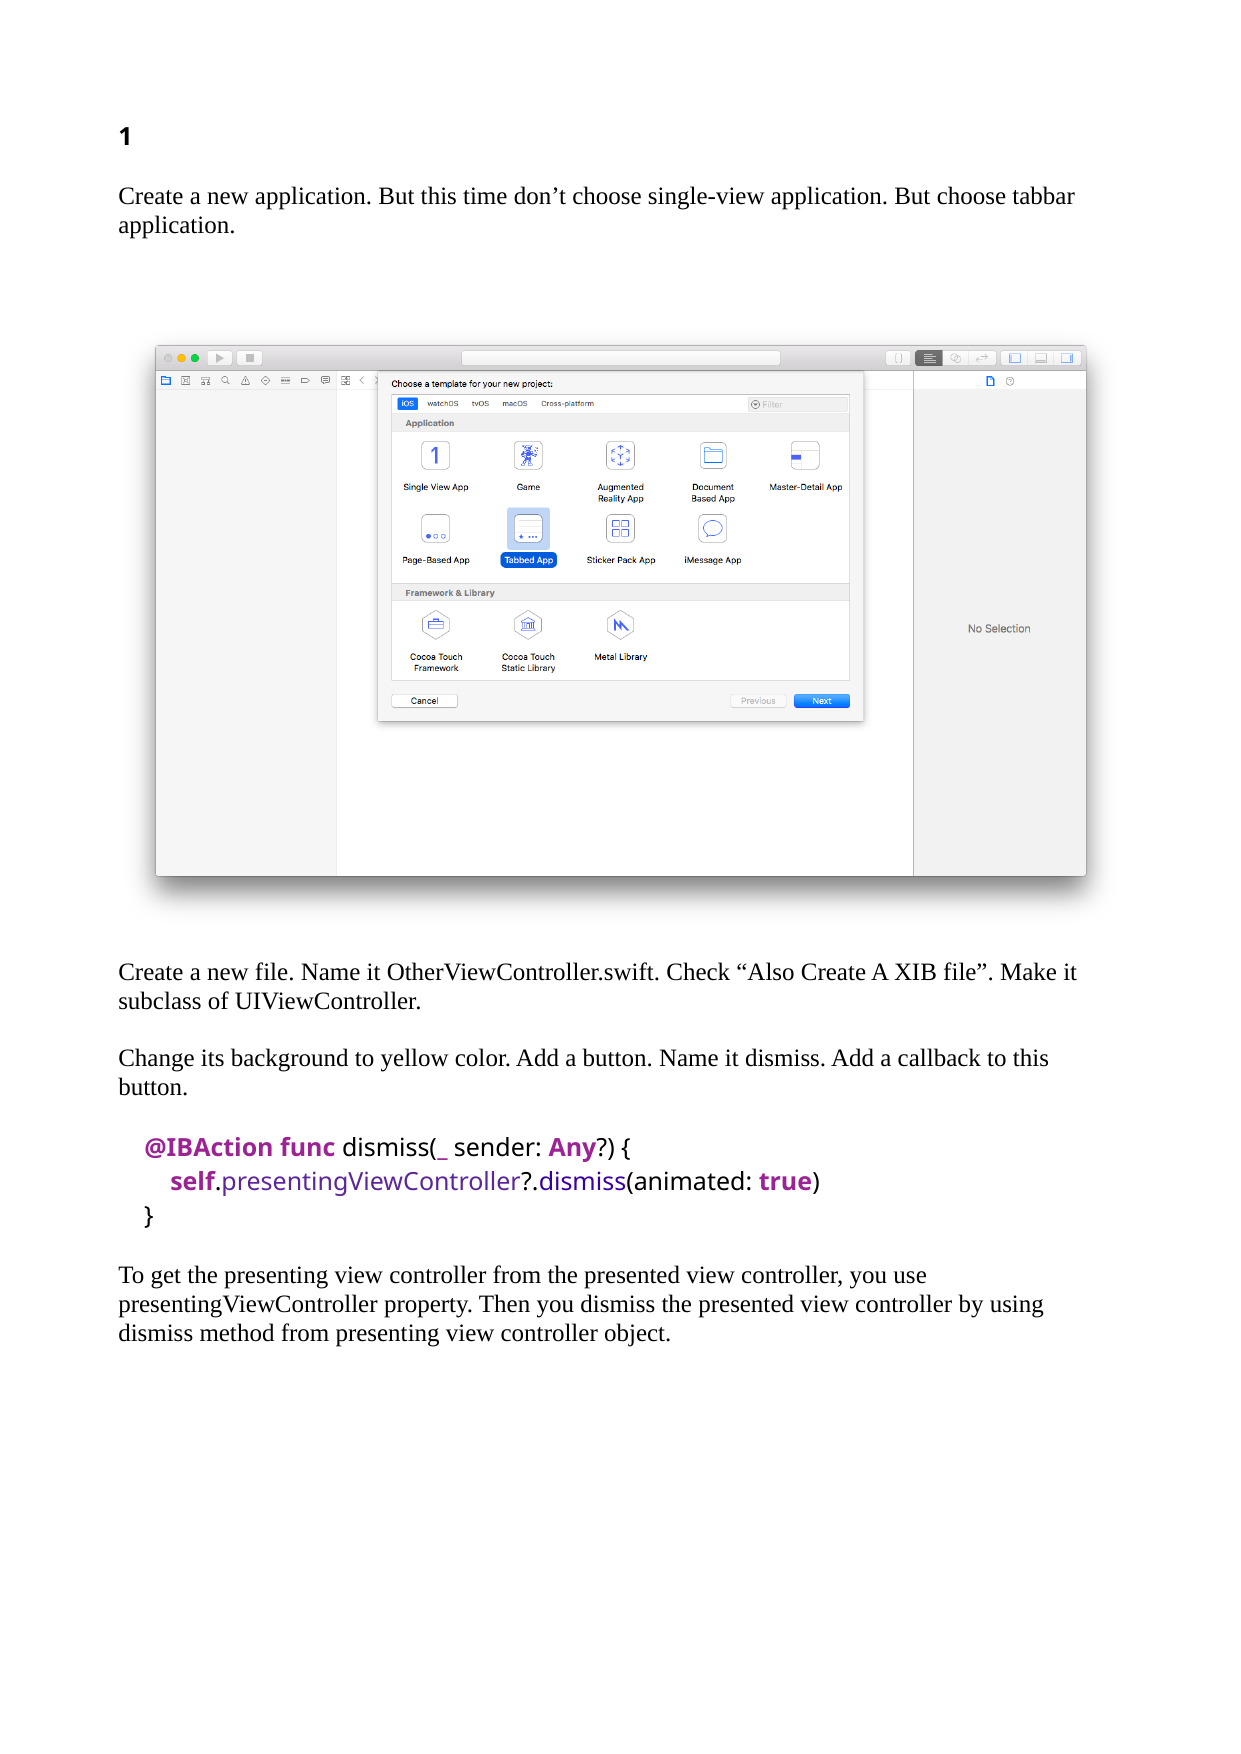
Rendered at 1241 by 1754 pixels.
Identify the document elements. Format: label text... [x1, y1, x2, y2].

text Create a new file. Name it OtherViewController.swift. Check “Also Create A XIB file”. Make it subclass of UIViewController. [118, 957, 1122, 1014]
text @IBAction func dismiss(_ sender: Any?) { [118, 1129, 1122, 1163]
text To get the presenting view controller from the presented view controller, you use presentingViewController property. Then you dismiss the presented view controller by using dismiss method from presenting view controller object. [118, 1260, 1122, 1347]
picture [118, 324, 1123, 929]
text 1 [118, 118, 1122, 152]
text Change its background to yellow color. Add a button. Name it dismiss. Add a callback to this button. [118, 1043, 1122, 1101]
text self.presentingViewController?.dismiss(animated: true) [118, 1163, 1122, 1198]
text Create a new application. But this time don’t choose single-view application. But choose tabbar application. [118, 181, 1122, 238]
text } [118, 1198, 1122, 1232]
